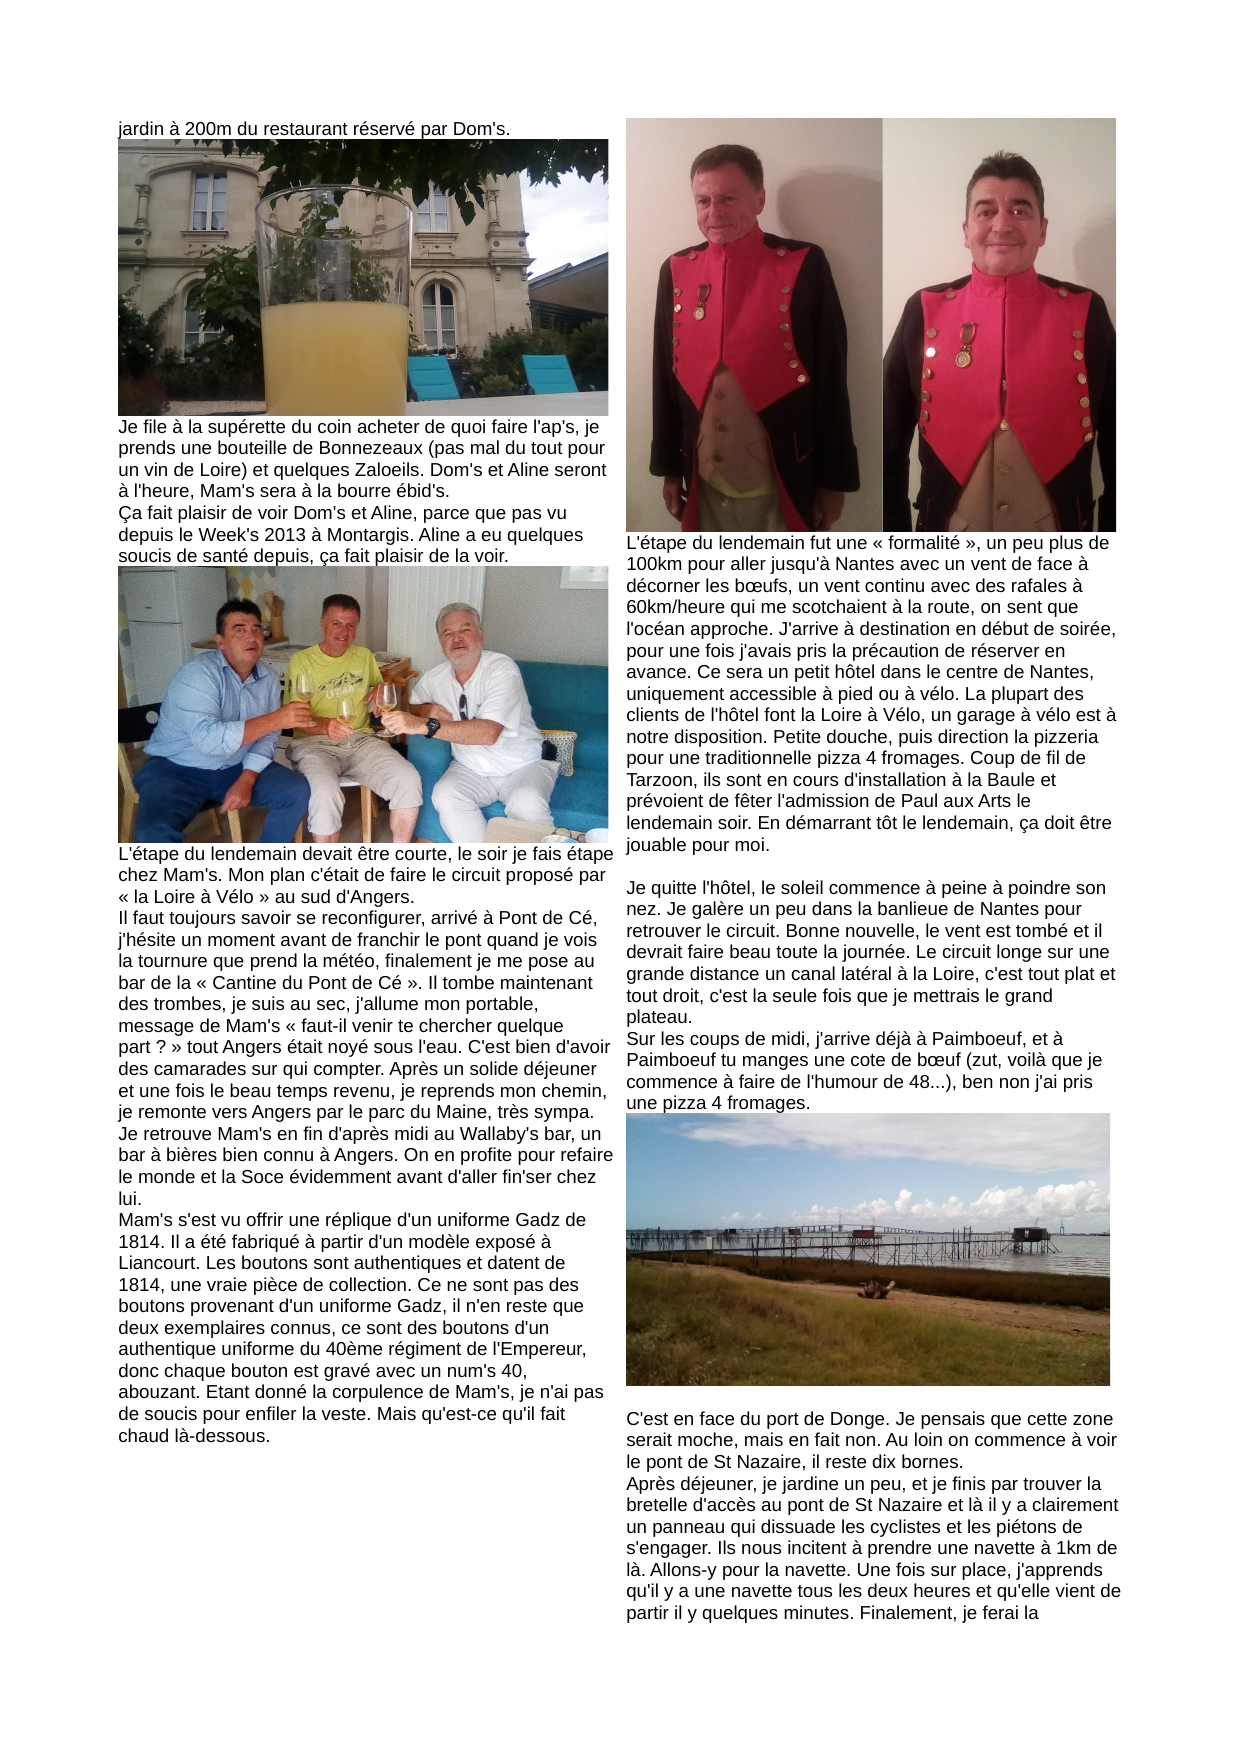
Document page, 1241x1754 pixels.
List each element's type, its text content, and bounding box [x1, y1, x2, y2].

picture [626, 1113, 1111, 1386]
text Ça fait plaisir de voir Dom's et Aline, parce que pas vu depuis le Week's 2013 à Montargis. Aline a eu quelques soucis de santé depuis, ça fait plaisir de la voir. [118, 502, 614, 566]
text Sur les coups de midi, j'arrive déjà à Paimboeuf, et à Paimboeuf tu manges une cote de bœuf (zut, voilà que je commence à faire de l'humour de 48...), ben non j'ai pris une pizza 4 fromages. [626, 1027, 1122, 1114]
picture [626, 118, 1117, 532]
text L'étape du lendemain fut une « formalité », un peu plus de 100km pour aller jusqu'à Nantes avec un vent de face à décorner les bœufs, un vent continu avec des rafales à 60km/heure qui me scotchaient à la route, on sent que l'océan approche. J'arrive à destination en début de soirée, pour une fois j'avais pris la précaution de réserver en avance. Ce sera un petit hôtel dans le centre de Nantes, uniquement accessible à pied ou à vélo. La plupart des clients de l'hôtel font la Loire à Vélo, un garage à vélo est à notre disposition. Petite douche, puis direction la pizzeria pour une traditionnelle pizza 4 fromages. Coup de fil de Tarzoon, ils sont en cours d'installation à la Baule et prévoient de fêter l'admission de Paul aux Arts le lendemain soir. En démarrant tôt le lendemain, ça doit être jouable pour moi. [626, 532, 1122, 855]
text Après déjeuner, je jardine un peu, et je finis par trouver la bretelle d'accès au pont de St Nazaire et là il y a clairement un panneau qui dissuade les cyclistes et les piétons de s'engager. Ils nous incitent à prendre une navette à 1km de là. Allons-y pour la navette. Une fois sur place, j'apprends qu'il y a une navette tous les deux heures et qu'elle vient de partir il y quelques minutes. Finalement, je ferai la [626, 1472, 1122, 1623]
text jardin à 200m du restaurant réservé par Dom's. [118, 118, 614, 140]
text C'est en face du port de Donge. Je pensais que cette zone serait moche, mais en fait non. Au loin on commence à voir le pont de St Nazaire, il reste dix bornes. [626, 1408, 1122, 1472]
text Mam's s'est vu offrir une réplique d'un uniforme Gadz de 1814. Il a été fabriqué à partir d'un modèle exposé à Liancourt. Les boutons sont authentiques et datent de 1814, une vraie pièce de collection. Ce ne sont pas des boutons provenant d'un uniforme Gadz, il n'en reste que deux exemplaires connus, ce sont des boutons d'un authentique uniforme du 40ème régiment de l'Empereur, donc chaque bouton est gravé avec un num's 40, abouzant. Etant donné la corpulence de Mam's, je n'ai pas de soucis pour enfiler la veste. Mais qu'est-ce qu'il fait chaud là-dessous. [118, 1209, 614, 1446]
text Je file à la supérette du coin acheter de quoi faire l'ap's, je prends une bouteille de Bonnezeaux (pas mal du tout pour un vin de Loire) et quelques Zaloeils. Dom's et Aline seront à l'heure, Mam's sera à la bourre ébid's. [118, 416, 614, 502]
text L'étape du lendemain devait être courte, le soir je fais étape chez Mam's. Mon plan c'était de faire le circuit proposé par « la Loire à Vélo » au sud d'Angers. [118, 842, 614, 907]
text Je quitte l'hôtel, le soleil commence à peine à poindre son nez. Je galère un peu dans la banlieue de Nantes pour retrouver le circuit. Bonne nouvelle, le vent est tombé et il devrait faire beau toute la journée. Le circuit longe sur une grande distance un canal latéral à la Loire, c'est tout plat et tout droit, c'est la seule fois que je mettrais le grand plateau. [626, 877, 1122, 1027]
text Il faut toujours savoir se reconfigurer, arrivé à Pont de Cé, j'hésite un moment avant de franchir le pont quand je vois la tournure que prend la météo, finalement je me pose au bar de la « Cantine du Pont de Cé ». Il tombe maintenant des trombes, je suis au sec, j'allume mon portable, message de Mam's « faut-il venir te chercher quelque part ? » tout Angers était noyé sous l'eau. C'est bien d'avoir des camarades sur qui compter. Après un solide déjeuner et une fois le beau temps revenu, je reprends mon chemin, je remonte vers Angers par le parc du Maine, très sympa. Je retrouve Mam's en fin d'après midi au Wallaby's bar, un bar à bières bien connu à Angers. On en profite pour refaire le monde et la Soce évidemment avant d'aller fin'ser chez lui. [118, 907, 614, 1209]
picture [118, 566, 609, 843]
picture [118, 139, 609, 416]
